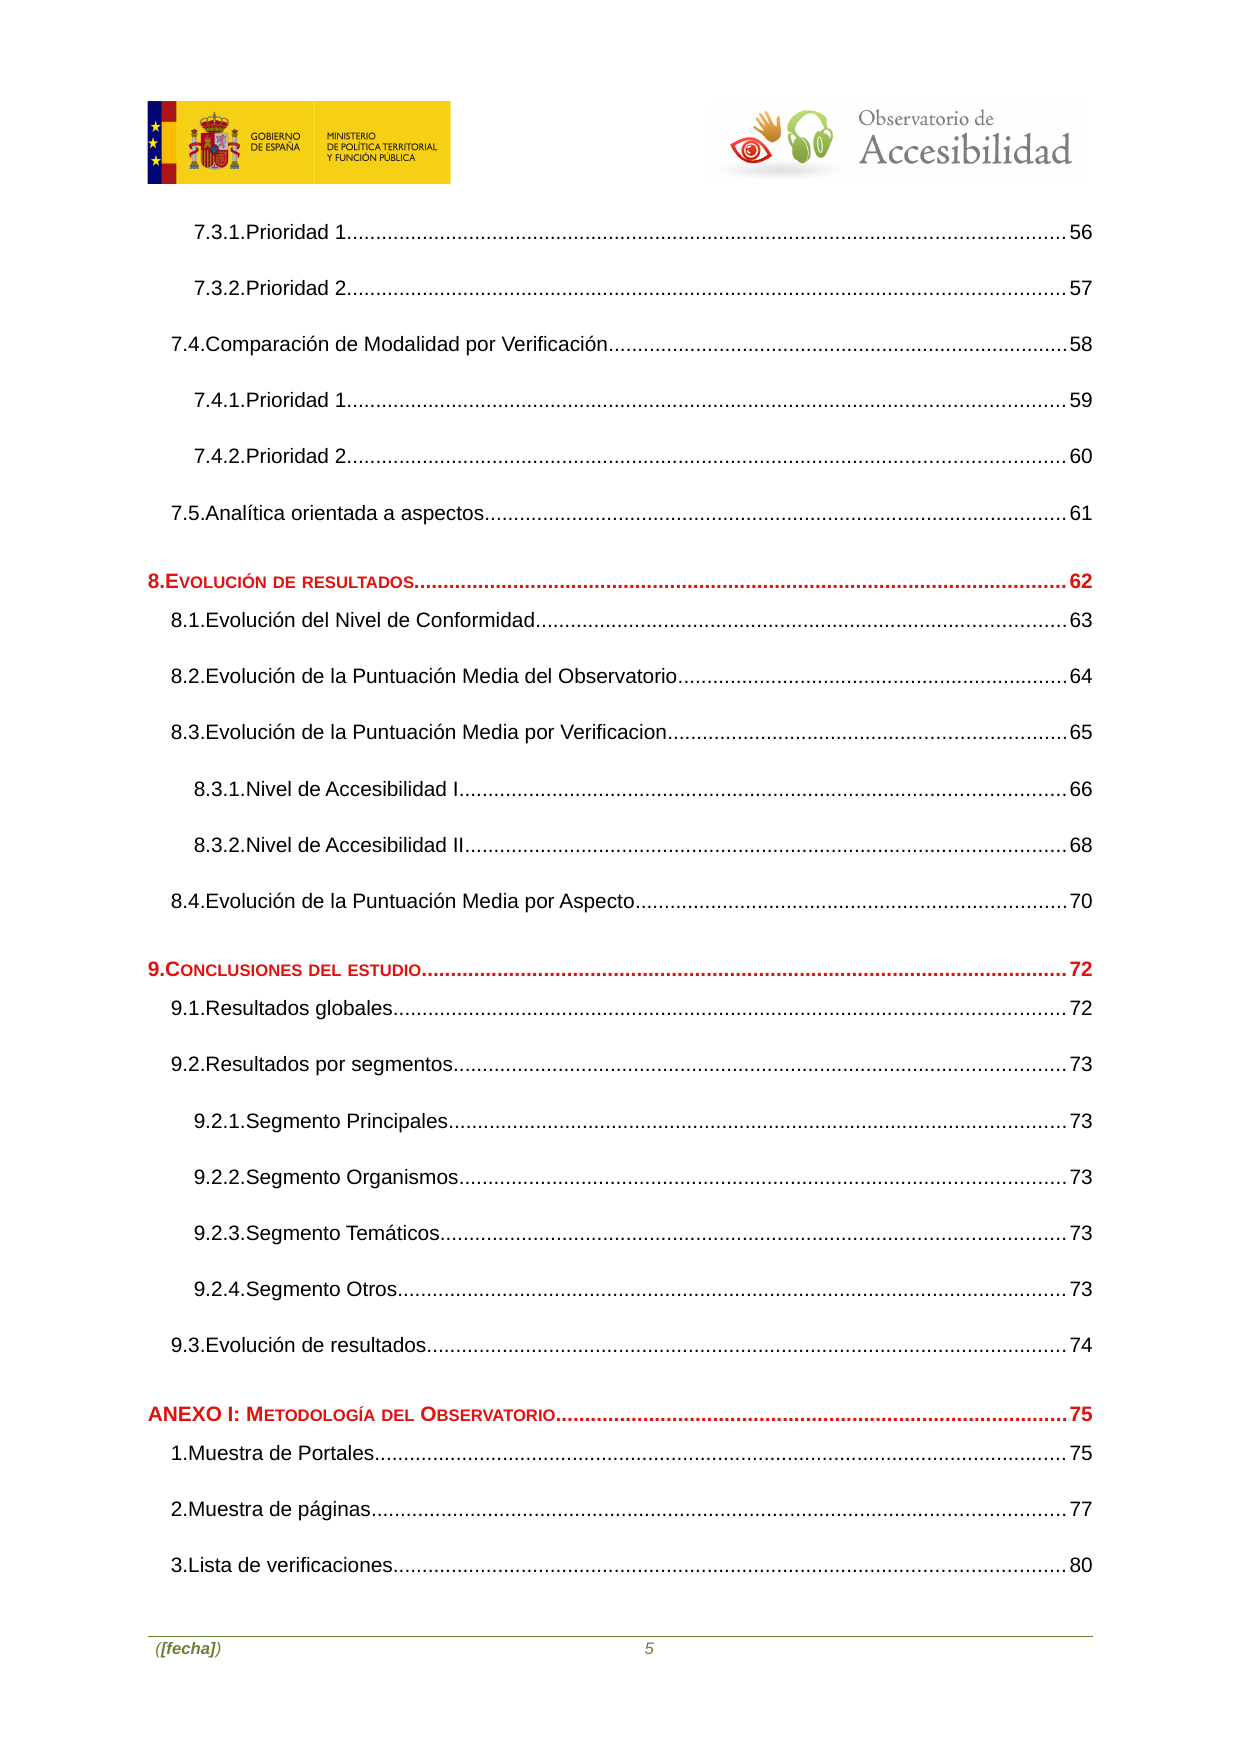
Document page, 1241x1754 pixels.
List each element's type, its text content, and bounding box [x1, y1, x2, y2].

text 1.Muestra de Portales 75 [171, 1441, 1092, 1464]
text ANEXO I: Metodología del Observatorio 75 [148, 1402, 1092, 1426]
text 9.2.Resultados por segmentos 73 [171, 1052, 1092, 1076]
text 7.4.Comparación de Modalidad por Verificación 58 [171, 332, 1092, 356]
text 8.1.Evolución del Nivel de Conformidad 63 [171, 608, 1092, 632]
text 7.3.2.Prioridad 2 57 [193, 276, 1092, 300]
text 9.2.3.Segmento Temáticos 73 [193, 1221, 1092, 1245]
picture [147, 101, 451, 184]
text 8.3.2.Nivel de Accesibilidad II 68 [193, 832, 1092, 856]
text 8.3.Evolución de la Puntuación Media por Verificacion 65 [171, 720, 1092, 744]
text 9.Conclusiones del estudio 72 [148, 957, 1092, 981]
text 2.Muestra de páginas 77 [171, 1497, 1092, 1521]
text 8.Evolución de resultados 62 [148, 569, 1092, 593]
text 8.4.Evolución de la Puntuación Media por Aspecto 70 [171, 889, 1092, 913]
text 9.3.Evolución de resultados 74 [171, 1333, 1092, 1357]
text 7.4.2.Prioridad 2 60 [193, 444, 1092, 468]
text 7.3.1.Prioridad 1 56 [193, 220, 1092, 244]
text 3.Lista de verificaciones 80 [171, 1553, 1092, 1577]
text 8.3.1.Nivel de Accesibilidad I 66 [193, 776, 1092, 800]
text 9.2.1.Segmento Principales 73 [193, 1108, 1092, 1132]
text 9.2.2.Segmento Organismos 73 [193, 1164, 1092, 1188]
text 9.2.4.Segmento Otros 73 [193, 1277, 1092, 1301]
text 8.2.Evolución de la Puntuación Media del Observatorio 64 [171, 664, 1092, 688]
text 7.5.Analítica orientada a aspectos 61 [171, 500, 1092, 524]
text 9.1.Resultados globales 72 [171, 996, 1092, 1020]
text 7.4.1.Prioridad 1 59 [193, 388, 1092, 412]
picture [710, 101, 1086, 184]
